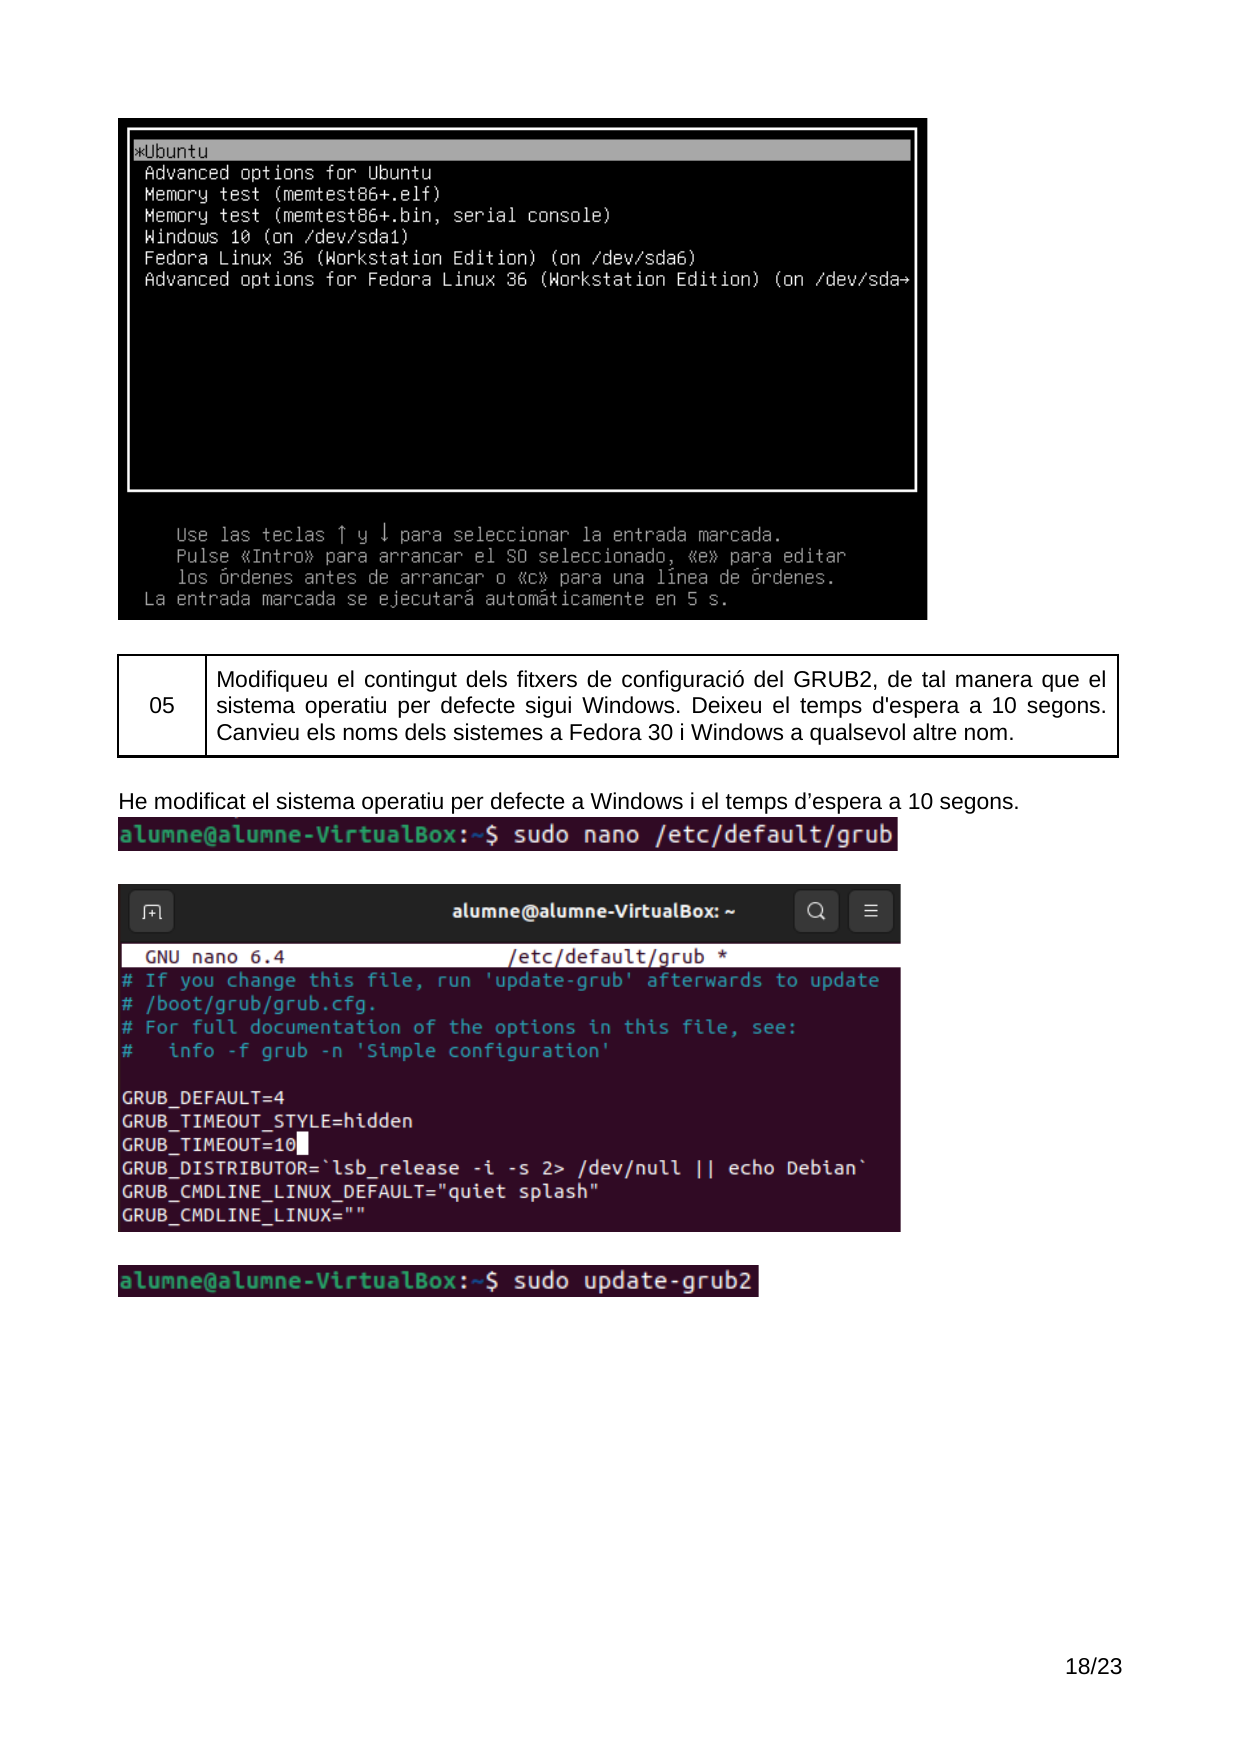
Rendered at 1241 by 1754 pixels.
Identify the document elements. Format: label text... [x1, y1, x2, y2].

picture [118, 118, 928, 620]
picture [118, 1265, 759, 1297]
table_header Modifiqueu el contingut dels fitxers de configuració del GRUB2, de tal manera que el sistema operatiu per defecte sigui Windows. Deixeu el temps d'espera a 10 segons. Canvieu els noms dels sistemes a Fedora 30 i Windows a qualsevol altre nom. [207, 656, 1117, 755]
text He modificat el sistema operatiu per defecte a Windows i el temps d’espera a 10 segons. [118, 788, 1122, 814]
picture [118, 884, 901, 1232]
table_header 05 [119, 656, 205, 755]
picture [118, 817, 898, 851]
